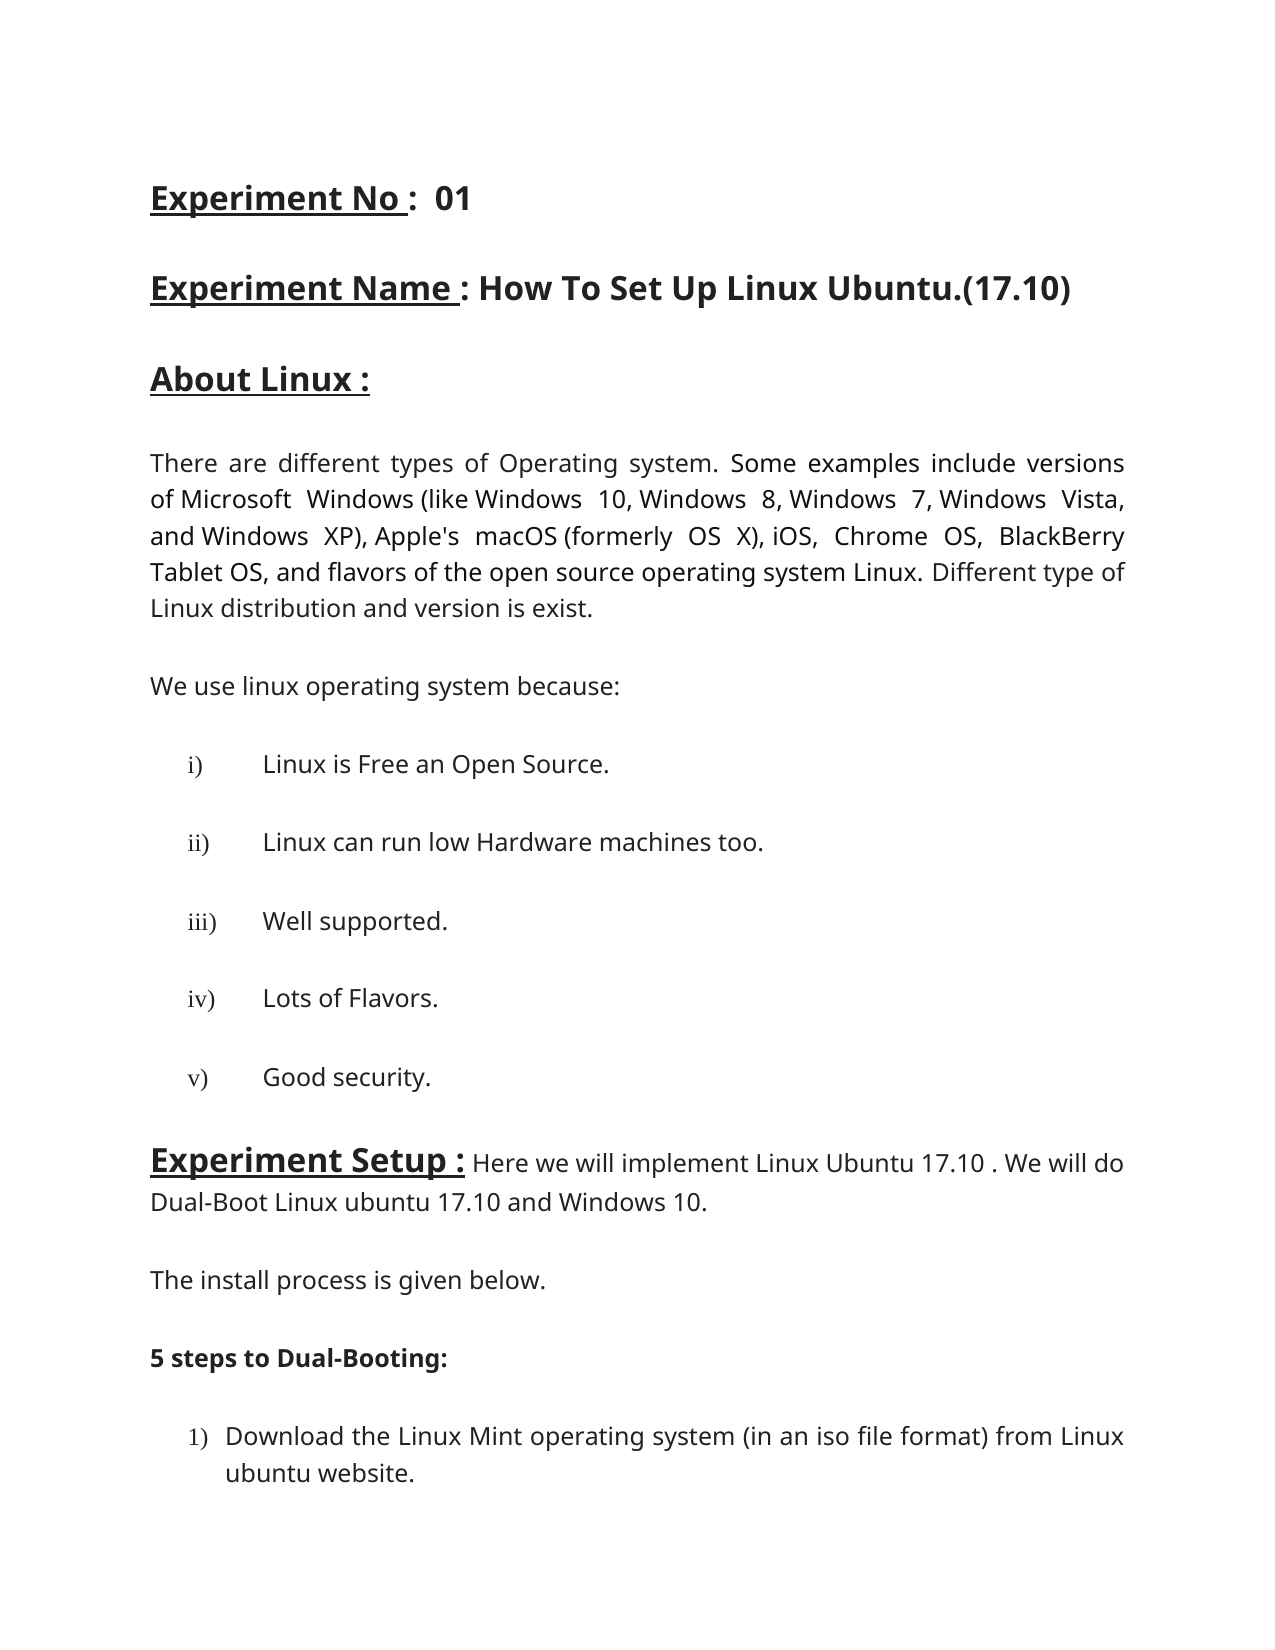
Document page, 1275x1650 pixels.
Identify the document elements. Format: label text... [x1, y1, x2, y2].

text There are different types of Operating system. Some examples include versions of Microsoft Windows (like Windows 10, Windows 8, Windows 7, Windows Vista, and Windows XP), Apple's macOS (formerly OS X), iOS, Chrome OS, BlackBerry Tablet OS, and flavors of the open source operating system Linux. Different type of Linux distribution and version is exist. [150, 446, 1125, 625]
text 5 steps to Dual-Booting: [150, 1341, 1125, 1375]
list Linux is Free an Open Source. [187, 747, 1125, 781]
list Well supported. [187, 903, 1125, 937]
text Experiment Setup : Here we will implement Linux Ubuntu 17.10 . We will do Dual-Boot Linux ubuntu 17.10 and Windows 10. [150, 1137, 1125, 1219]
list Download the Linux Mint operating system (in an iso file format) from Linux ubuntu website. [187, 1419, 1125, 1489]
list Good security. [187, 1059, 1125, 1093]
text Experiment No : 01 [150, 175, 1125, 220]
list Lots of Flavors. [187, 981, 1125, 1015]
text We use linux operating system because: [150, 669, 1125, 703]
text Experiment Name : How To Set Up Linux Ubuntu.(17.10) [150, 265, 1125, 311]
text The install process is given below. [150, 1263, 1125, 1297]
list Linux can run low Hardware machines too. [187, 825, 1125, 859]
text About Linux : [150, 355, 1125, 401]
